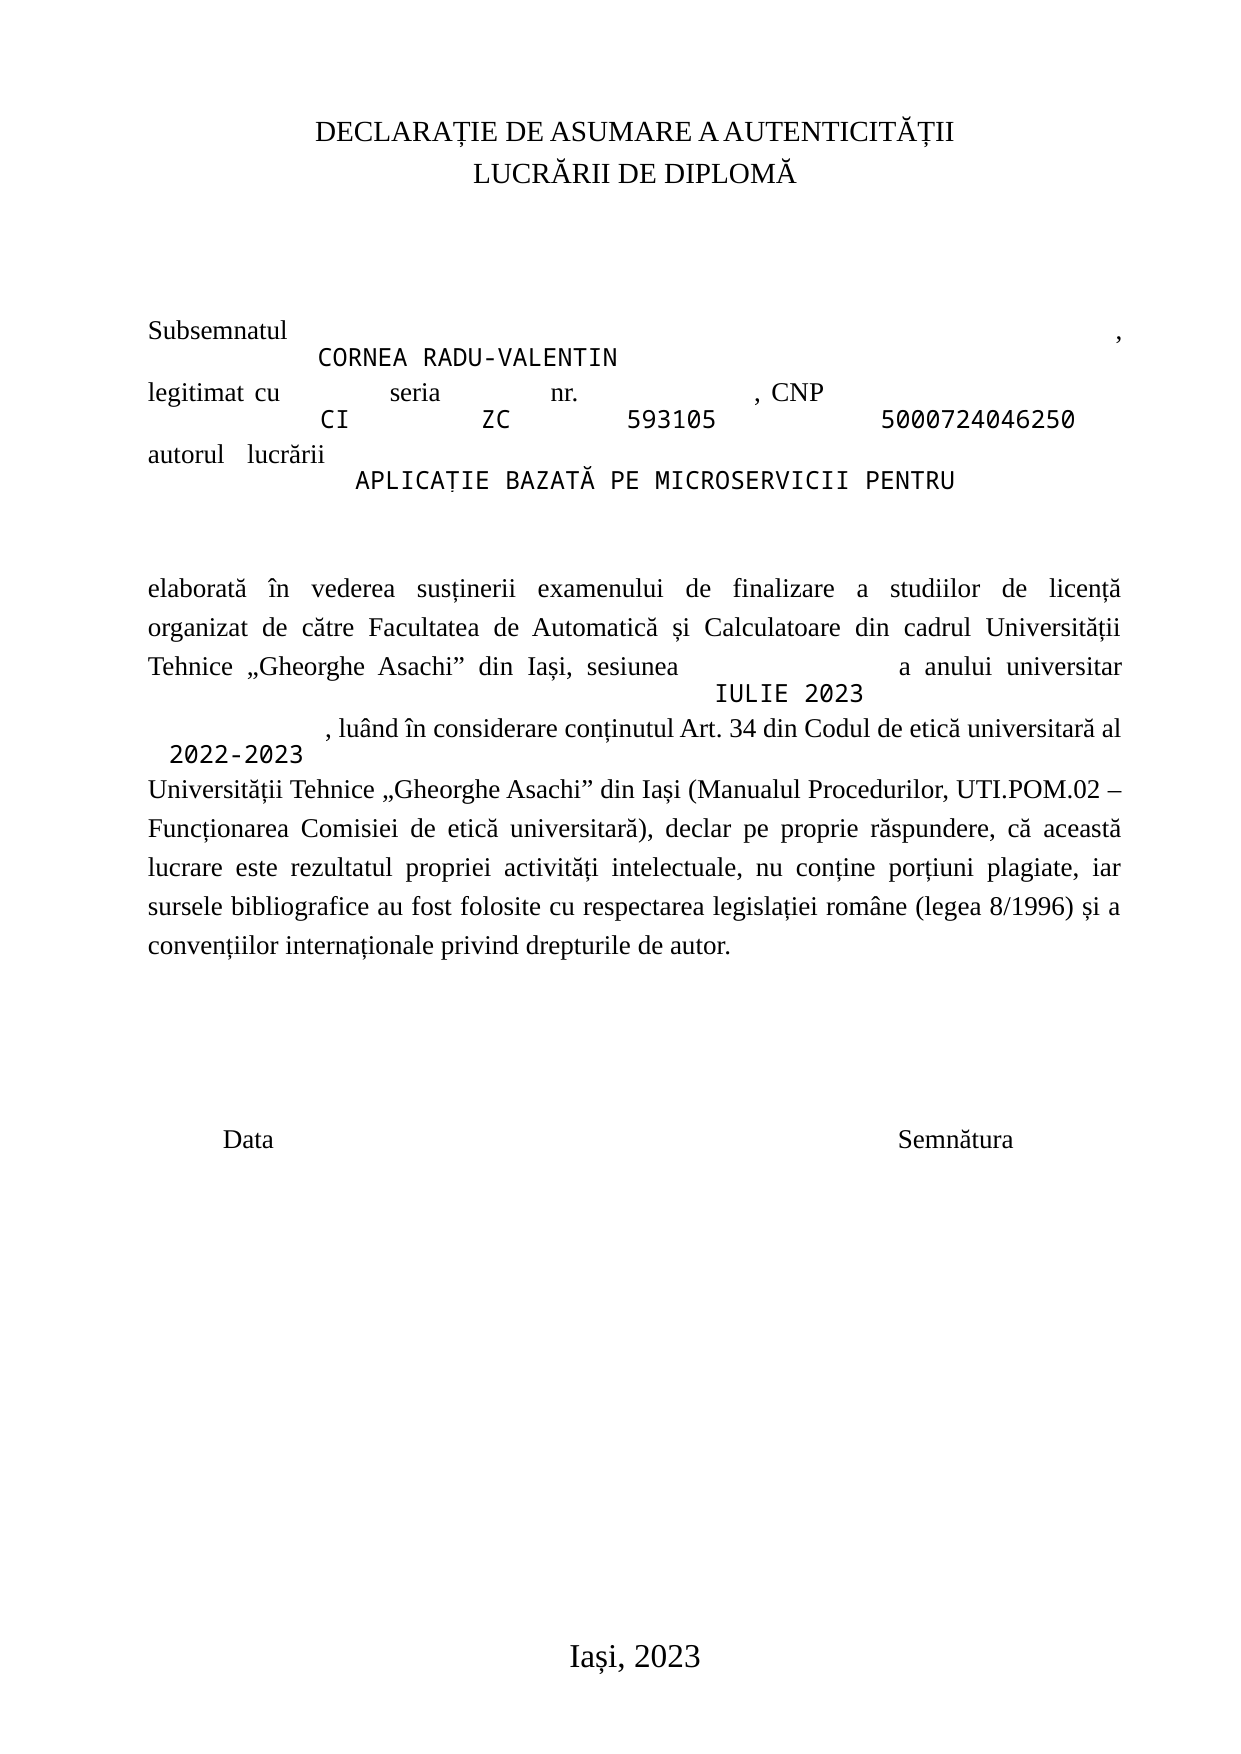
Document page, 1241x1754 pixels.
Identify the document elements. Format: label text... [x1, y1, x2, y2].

text Data Semnătura [148, 1123, 1122, 1154]
text 5000724046250 [834, 401, 1122, 429]
text DECLARAȚIE DE ASUMARE A AUTENTICITĂȚII [148, 114, 1122, 147]
text LUCRĂRII DE DIPLOMĂ [148, 156, 1122, 189]
text CI [291, 401, 379, 429]
text iulie 2023 [693, 675, 885, 703]
text 593105 [589, 401, 754, 429]
text Aplicație bazată pe microservicii pentru regăsirea în scopuri educaționale a unor persoane cu interese comune [355, 463, 1092, 491]
text Cornea RADU-VALENTIN [317, 339, 1076, 368]
text 2022-2023 [148, 737, 325, 765]
text ZC [451, 401, 540, 429]
text elaborată în vederea susținerii examenului de finalizare a studiilor de licență organizat de către Facultatea de Automatică și Calculatoare din cadrul Universității Tehnice „Gheorghe Asachi” din Iași, sesiunea a anului universitar , luând în considerare conținutul Art. 34 din Codul de etică universitară al Universității Tehnice „Gheorghe Asachi” din Iași (Manualul Procedurilor, UTI.POM.02 – Funcționarea Comisiei de etică universitară), declar pe proprie răspundere, că această lucrare este rezultatul propriei activități intelectuale, nu conține porțiuni plagiate, iar sursele bibliografice au fost folosite cu respectarea legislației române (legea 8/1996) și a convențiilor internaționale privind drepturile de autor. [148, 572, 1122, 960]
text Subsemnatul , legitimat cu seria nr. , CNP autorul lucrării [148, 314, 1122, 565]
